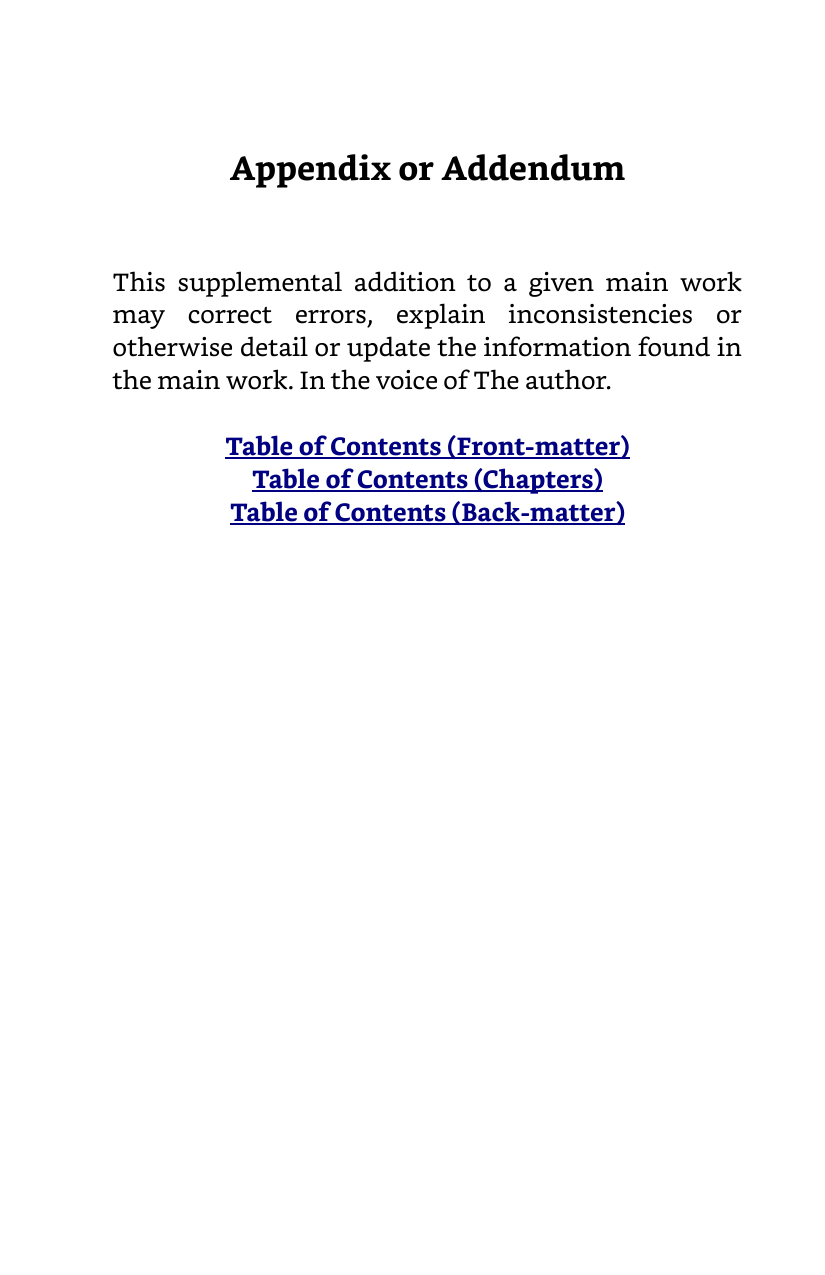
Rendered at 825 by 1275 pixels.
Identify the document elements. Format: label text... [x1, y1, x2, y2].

text Table of Contents (Chapters) [112, 462, 742, 495]
subtitle Appendix or Addendum [112, 146, 742, 189]
text Table of Contents (Front-matter) [112, 429, 742, 462]
text Table of Contents (Back-matter) [112, 495, 742, 528]
text This supplemental addition to a given main work may correct errors, explain inconsistencies or otherwise detail or update the information found in the main work. In the voice of The author. [112, 264, 742, 396]
